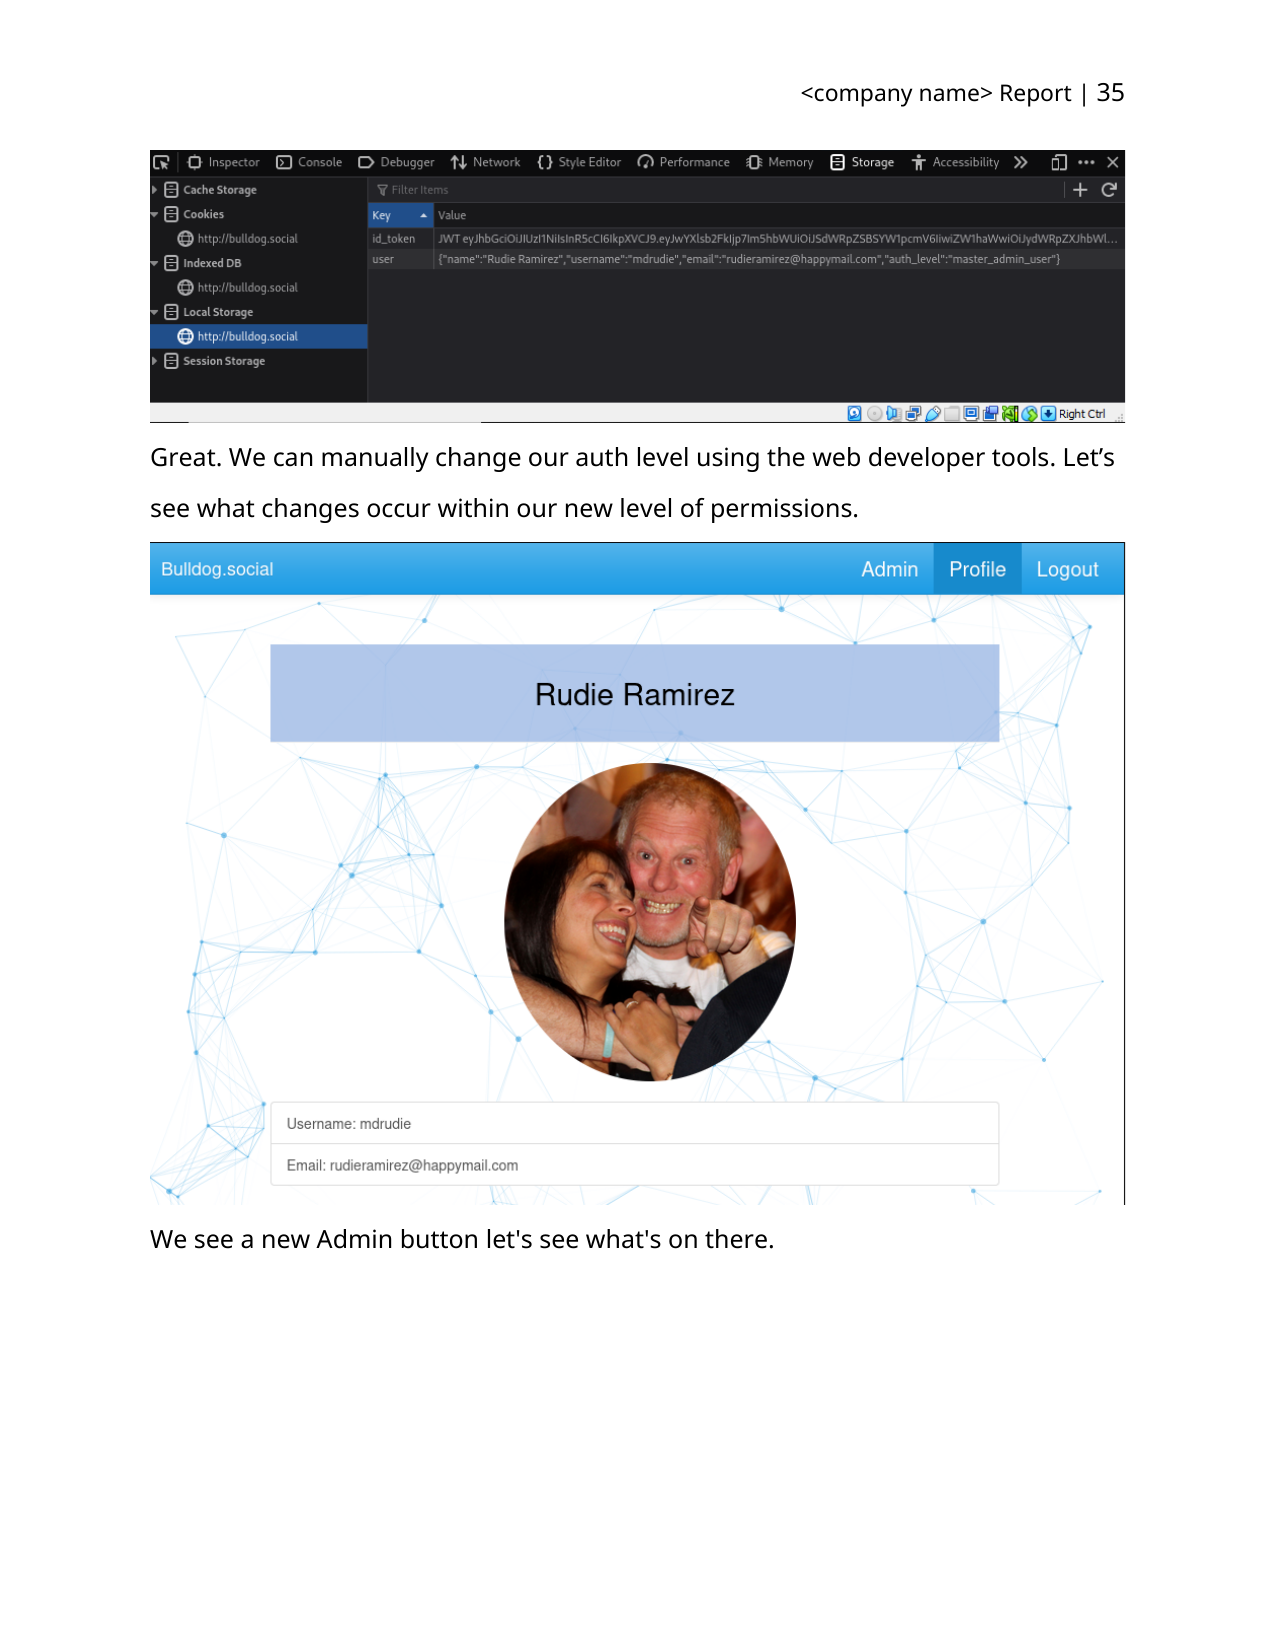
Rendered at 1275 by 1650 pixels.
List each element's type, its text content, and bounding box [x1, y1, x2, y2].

text We see a new Admin button let's see what's on there. [150, 1221, 1125, 1256]
picture [150, 150, 1125, 423]
picture [150, 542, 1125, 1205]
text Great. We can manually change our auth level using the web developer tools. Let’s see what changes occur within our new level of permissions. [150, 440, 1125, 525]
